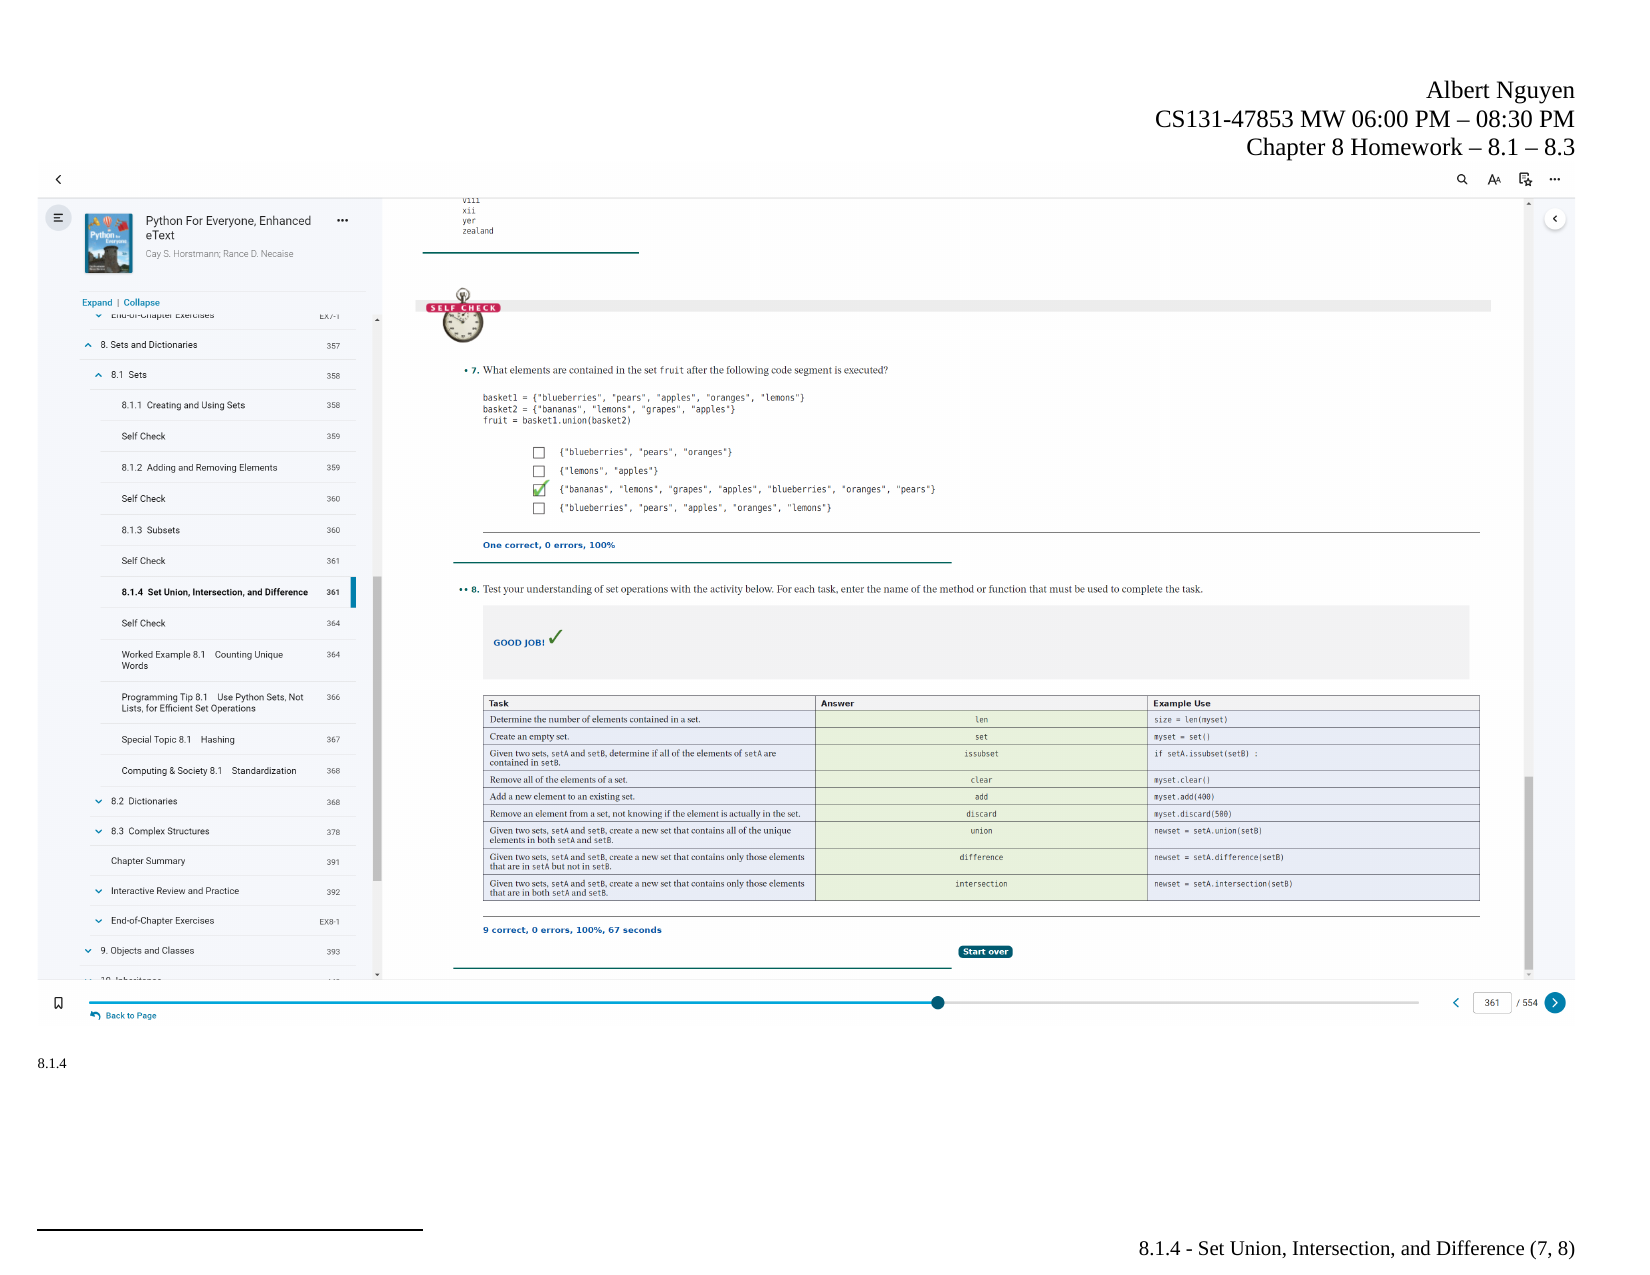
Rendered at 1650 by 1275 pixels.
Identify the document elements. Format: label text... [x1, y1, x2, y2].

picture [37, 161, 1575, 1026]
text - Set Union, Intersection, and Difference (7, 8) [37, 1236, 1575, 1260]
